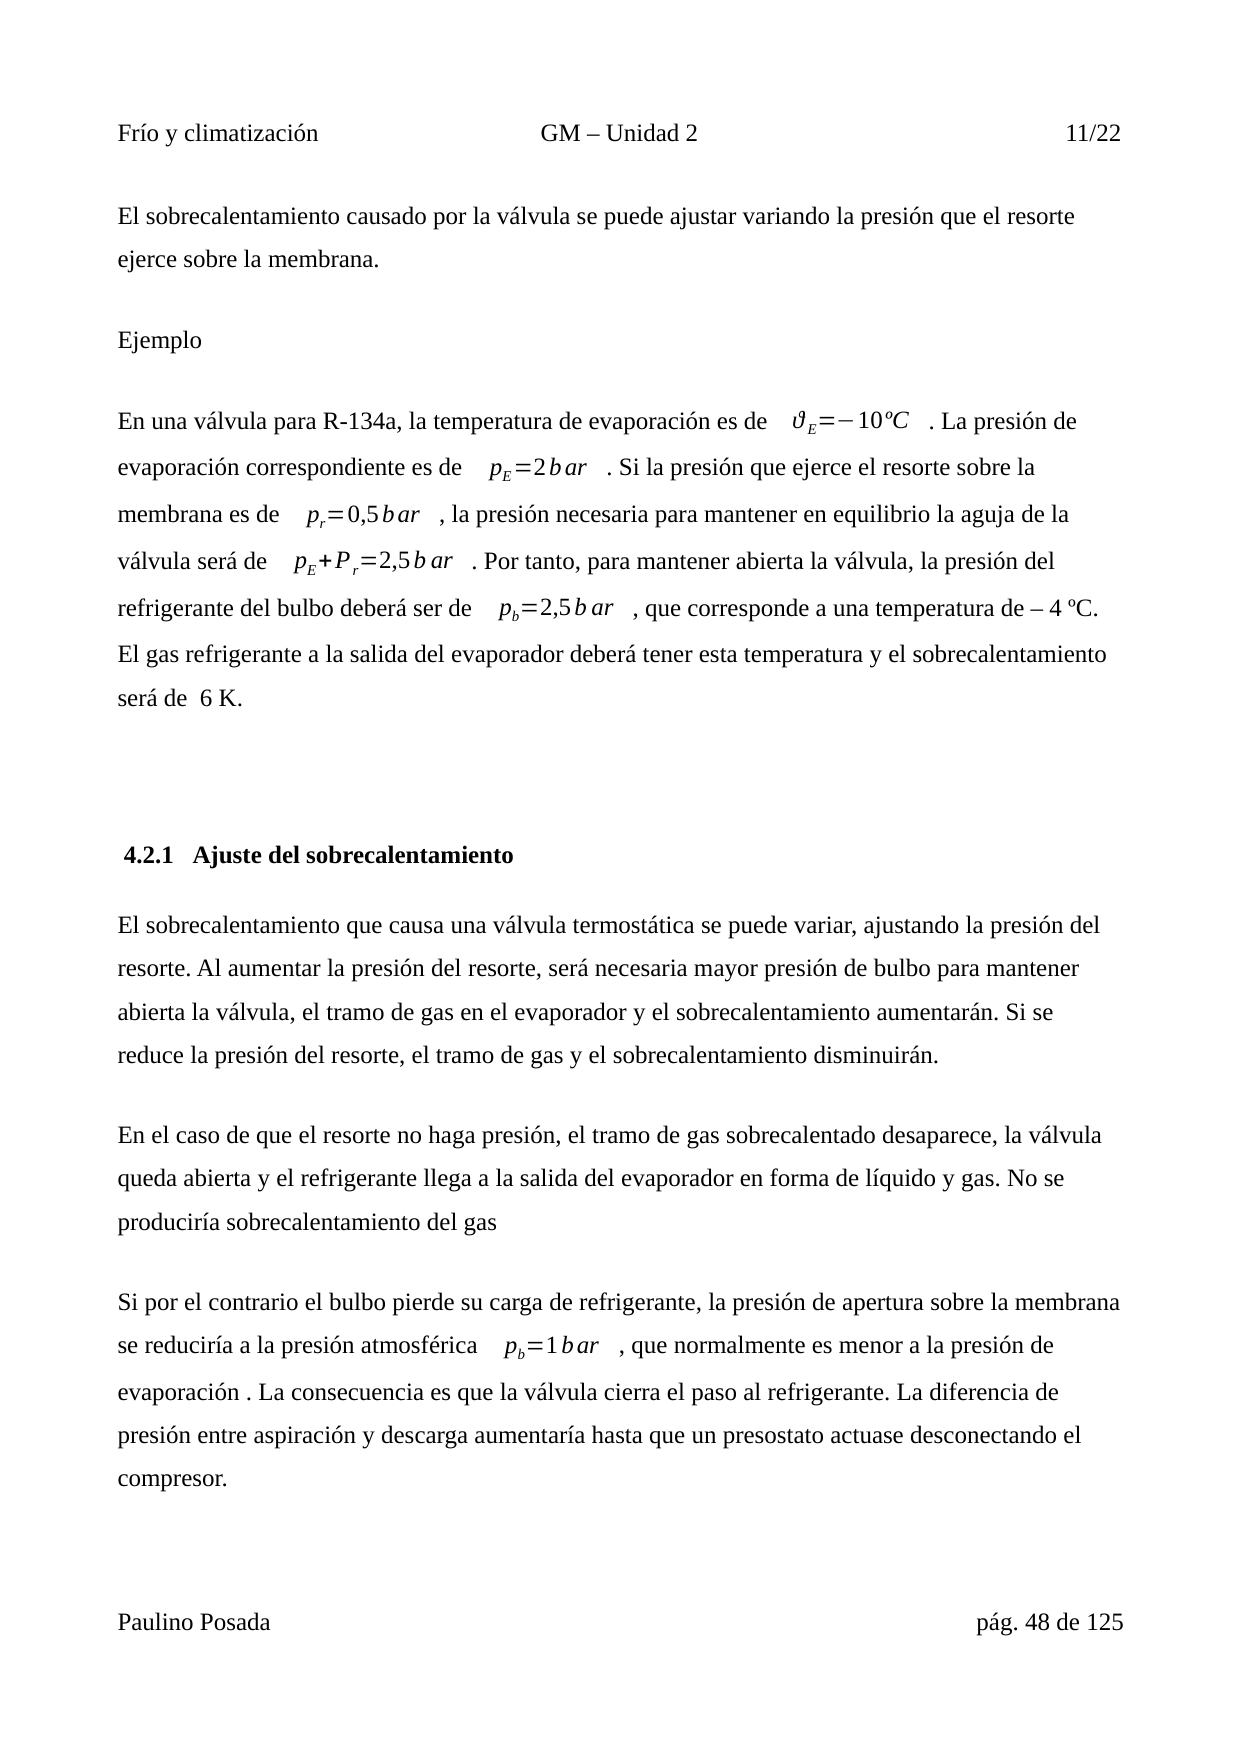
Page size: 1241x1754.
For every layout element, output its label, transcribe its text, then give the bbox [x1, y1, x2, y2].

subtitle Ajuste del sobrecalentamiento [117, 840, 1123, 868]
text En el caso de que el resorte no haga presión, el tramo de gas sobrecalentado desaparece, la válvula queda abierta y el refrigerante llega a la salida del evaporador en forma de líquido y gas. No se produciría sobrecalentamiento del gas [117, 1120, 1123, 1235]
text Si por el contrario el bulbo pierde su carga de refrigerante, la presión de apertura sobre la membrana se reduciría a la presión atmosférica , que normalmente es menor a la presión de evaporación . La consecuencia es que la válvula cierra el paso al refrigerante. La diferencia de presión entre aspiración y descarga aumentaría hasta que un presostato actuase desconectando el compresor. [117, 1287, 1123, 1492]
text El sobrecalentamiento que causa una válvula termostática se puede variar, ajustando la presión del resorte. Al aumentar la presión del resorte, será necesaria mayor presión de bulbo para mantener abierta la válvula, el tramo de gas en el evaporador y el sobrecalentamiento aumentarán. Si se reduce la presión del resorte, el tramo de gas y el sobrecalentamiento disminuirán. [117, 910, 1123, 1068]
text El sobrecalentamiento causado por la válvula se puede ajustar variando la presión que el resorte ejerce sobre la membrana. [117, 201, 1123, 273]
text En una válvula para R-134a, la temperatura de evaporación es de . La presión de evaporación correspondiente es de . Si la presión que ejerce el resorte sobre la membrana es de , la presión necesaria para mantener en equilibrio la aguja de la válvula será de . Por tanto, para mantener abierta la válvula, la presión del refrigerante del bulbo deberá ser de , que corresponde a una temperatura de – 4 ºC. El gas refrigerante a la salida del evaporador deberá tener esta temperatura y el sobrecalentamiento será de 6 K. [117, 406, 1123, 711]
text Ejemplo [117, 325, 1123, 354]
